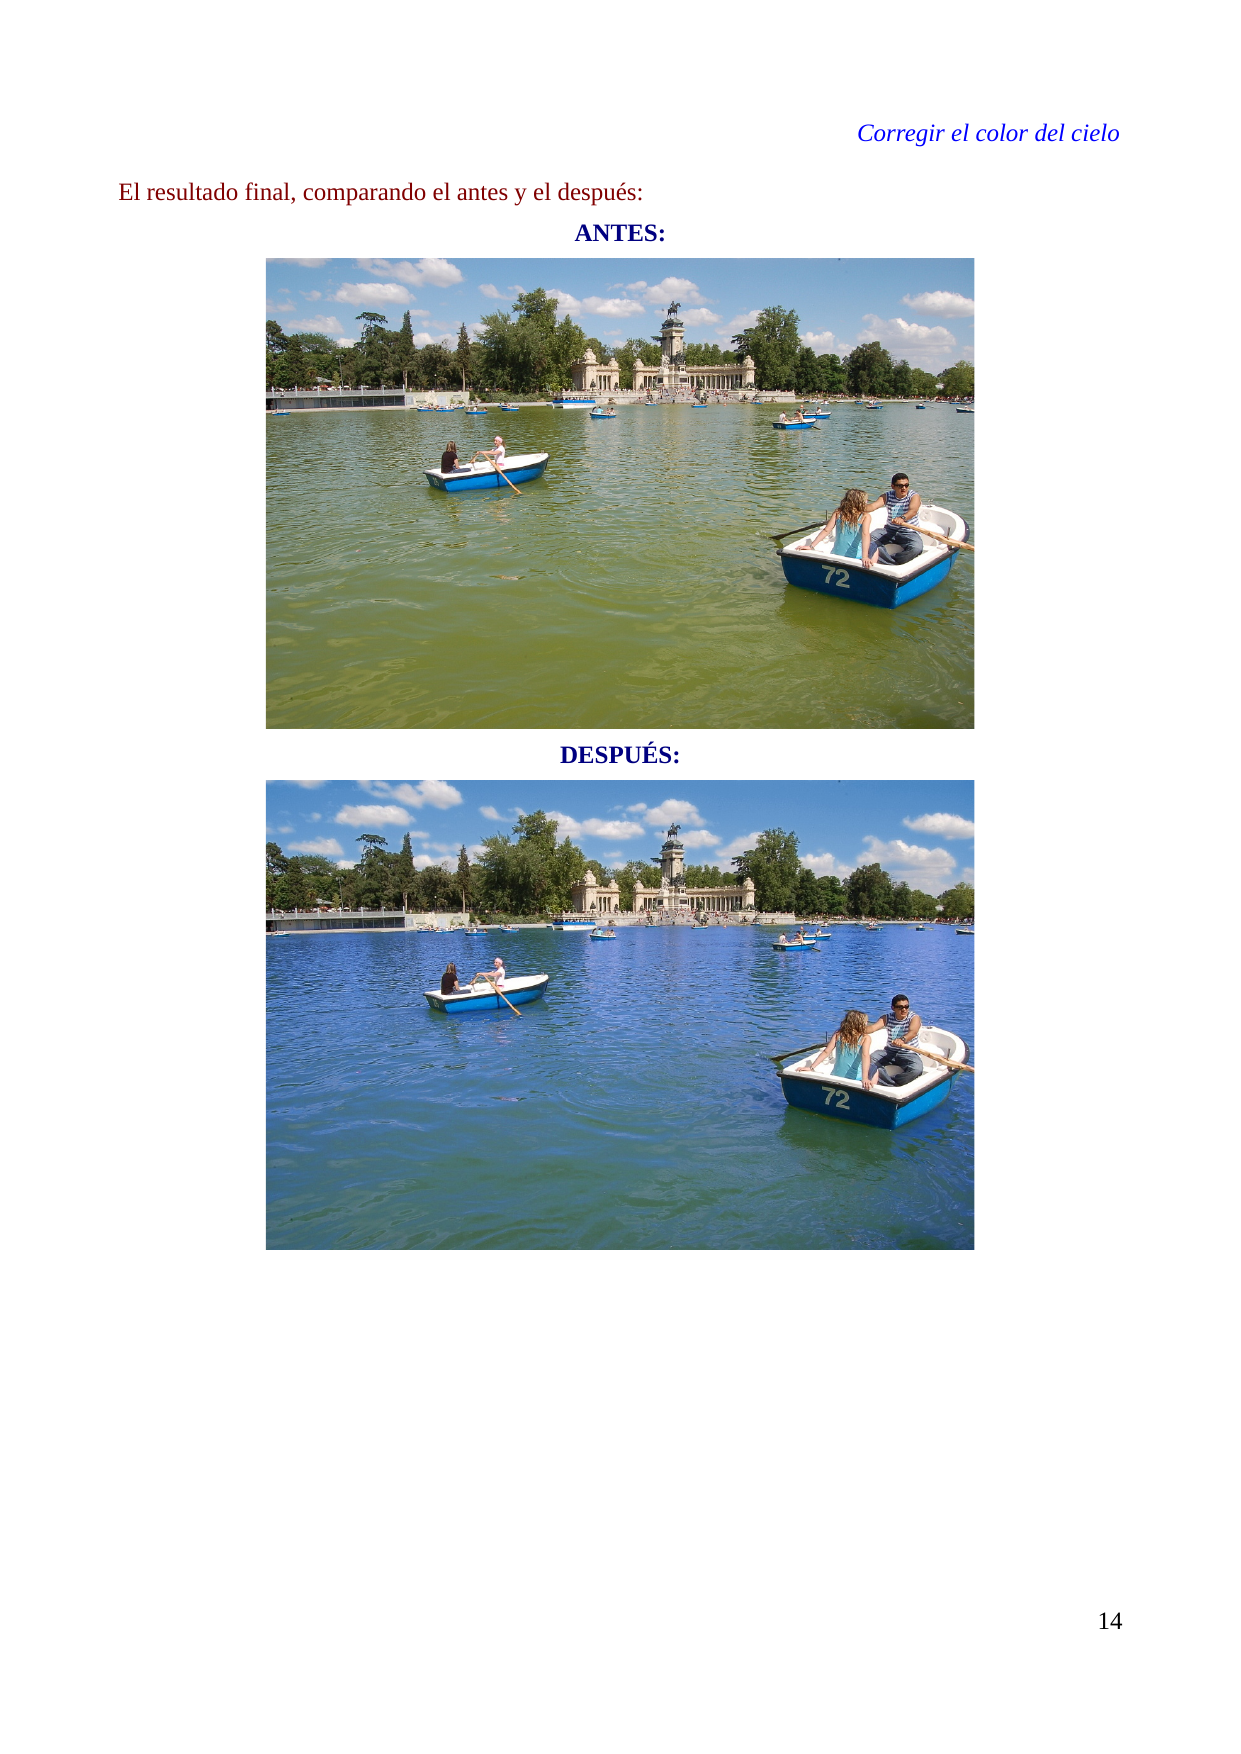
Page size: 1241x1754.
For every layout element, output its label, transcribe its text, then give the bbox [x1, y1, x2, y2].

picture [265, 780, 975, 1250]
text ANTES: [118, 218, 1122, 246]
text DESPUÉS: [118, 740, 1122, 769]
text El resultado final, comparando el antes y el después: [118, 177, 1122, 206]
picture [265, 258, 975, 729]
